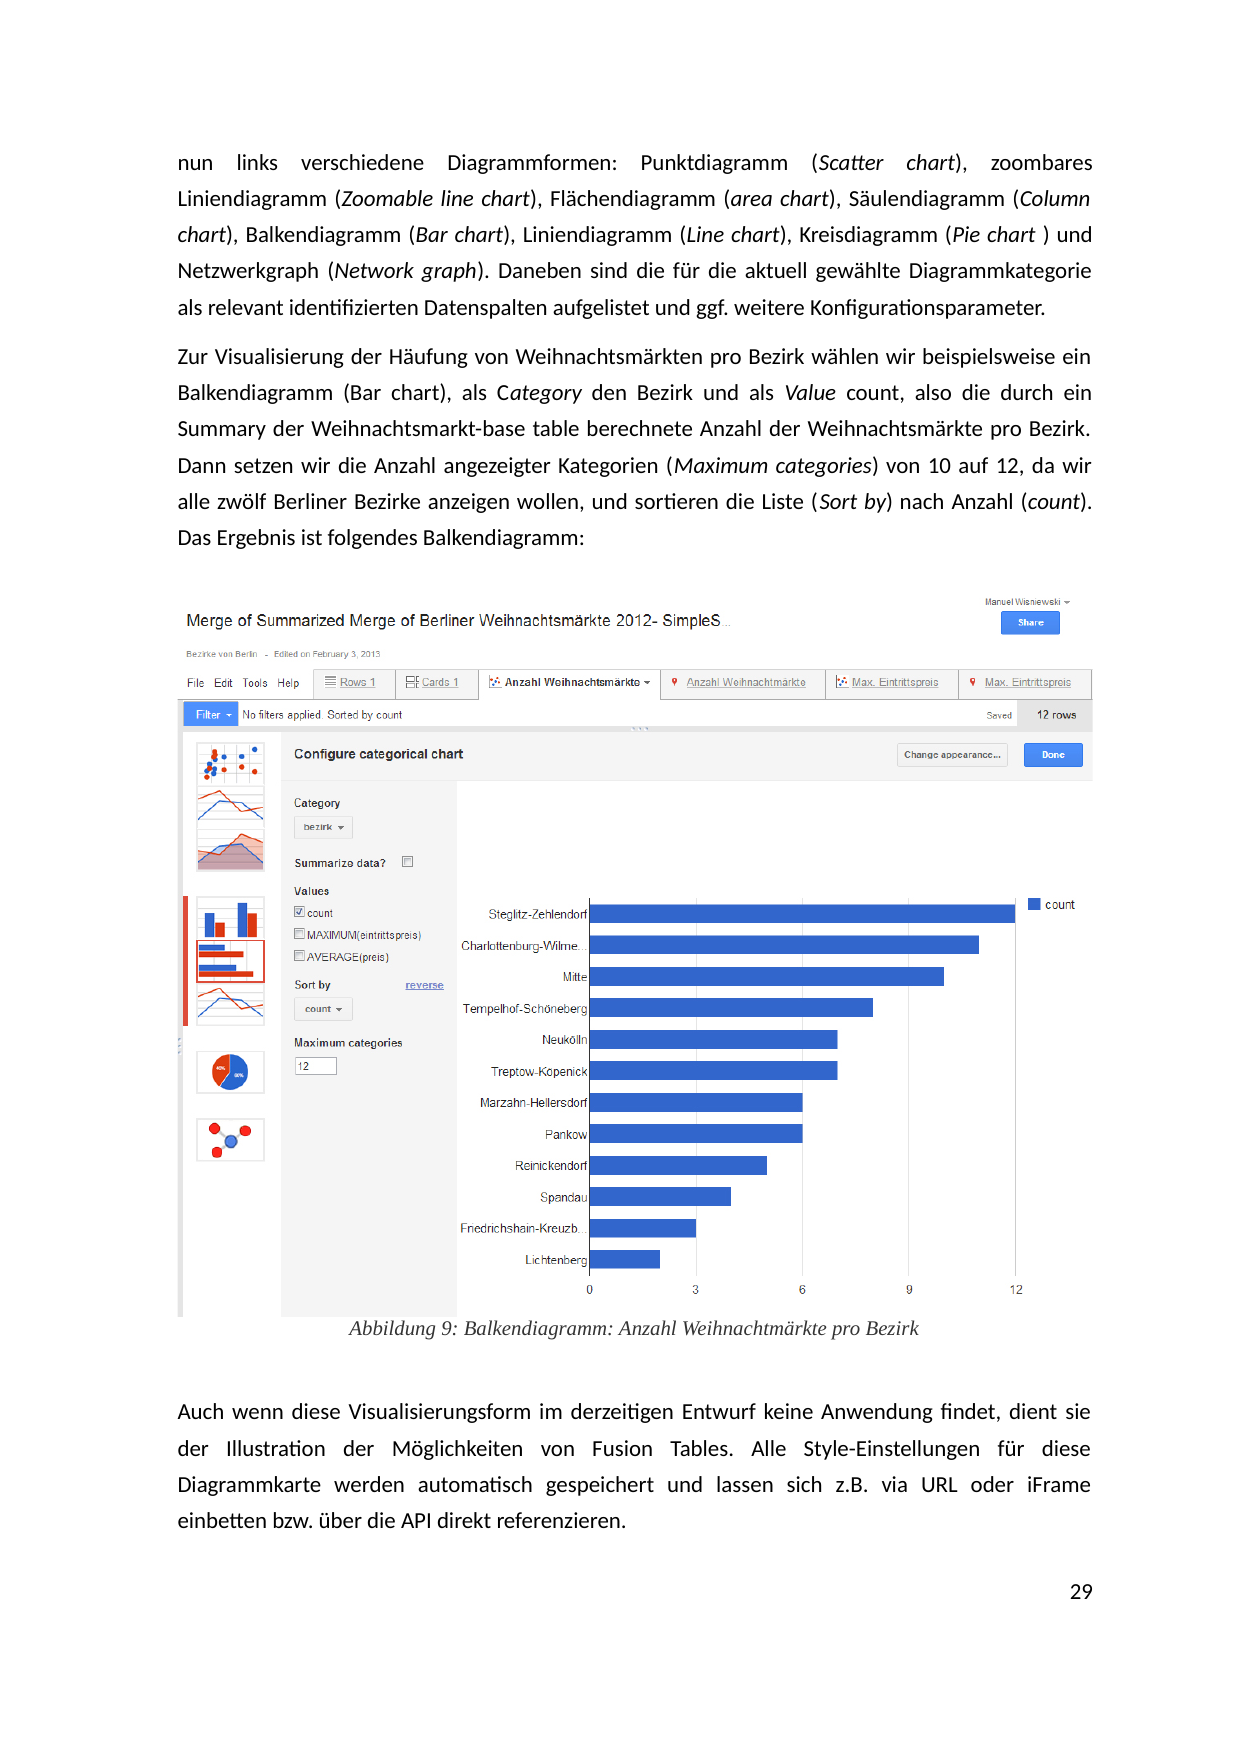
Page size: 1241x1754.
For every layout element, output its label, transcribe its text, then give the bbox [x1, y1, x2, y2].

text nun links verschiedene Diagrammformen: Punktdiagramm (Scatter chart), zoombares Liniendiagramm (Zoomable line chart), Flächendiagramm (area chart), Säulendiagramm (Column chart), Balkendiagramm (Bar chart), Liniendiagramm (Line chart), Kreisdiagramm (Pie chart ) und Netzwerkgraph (Network graph). Daneben sind die für die aktuell gewählte Diagrammkategorie als relevant identifizierten Datenspalten aufgelistet und ggf. weitere Konfigurationsparameter. [177, 148, 1093, 321]
picture [177, 590, 1093, 1317]
text Auch wenn diese Visualisierungsform im derzeitigen Entwurf keine Anwendung findet, dient sie der Illustration der Möglichkeiten von Fusion Tables. Alle Style-Einstellungen für diese Diagrammkarte werden automatisch gespeichert und lassen sich z.B. via URL oder iFrame einbetten bzw. über die API direkt referenzieren. [177, 1397, 1093, 1534]
text Zur Visualisierung der Häufung von Weihnachtsmärkten pro Bezirk wählen wir beispielsweise ein Balkendiagramm (Bar chart), als Category den Bezirk und als Value count, also die durch ein Summary der Weihnachtsmarkt-base table berechnete Anzahl der Weihnachtsmärkte pro Bezirk. Dann setzen wir die Anzahl angezeigter Kategorien (Maximum categories) von 10 auf 12, da wir alle zwölf Berliner Bezirke anzeigen wollen, und sortieren die Liste (Sort by) nach Anzahl (count). Das Ergebnis ist folgendes Balkendiagramm: [177, 342, 1093, 552]
text Abbildung 9: Balkendiagramm: Anzahl Weihnachtmärkte pro Bezirk [177, 1317, 1093, 1340]
